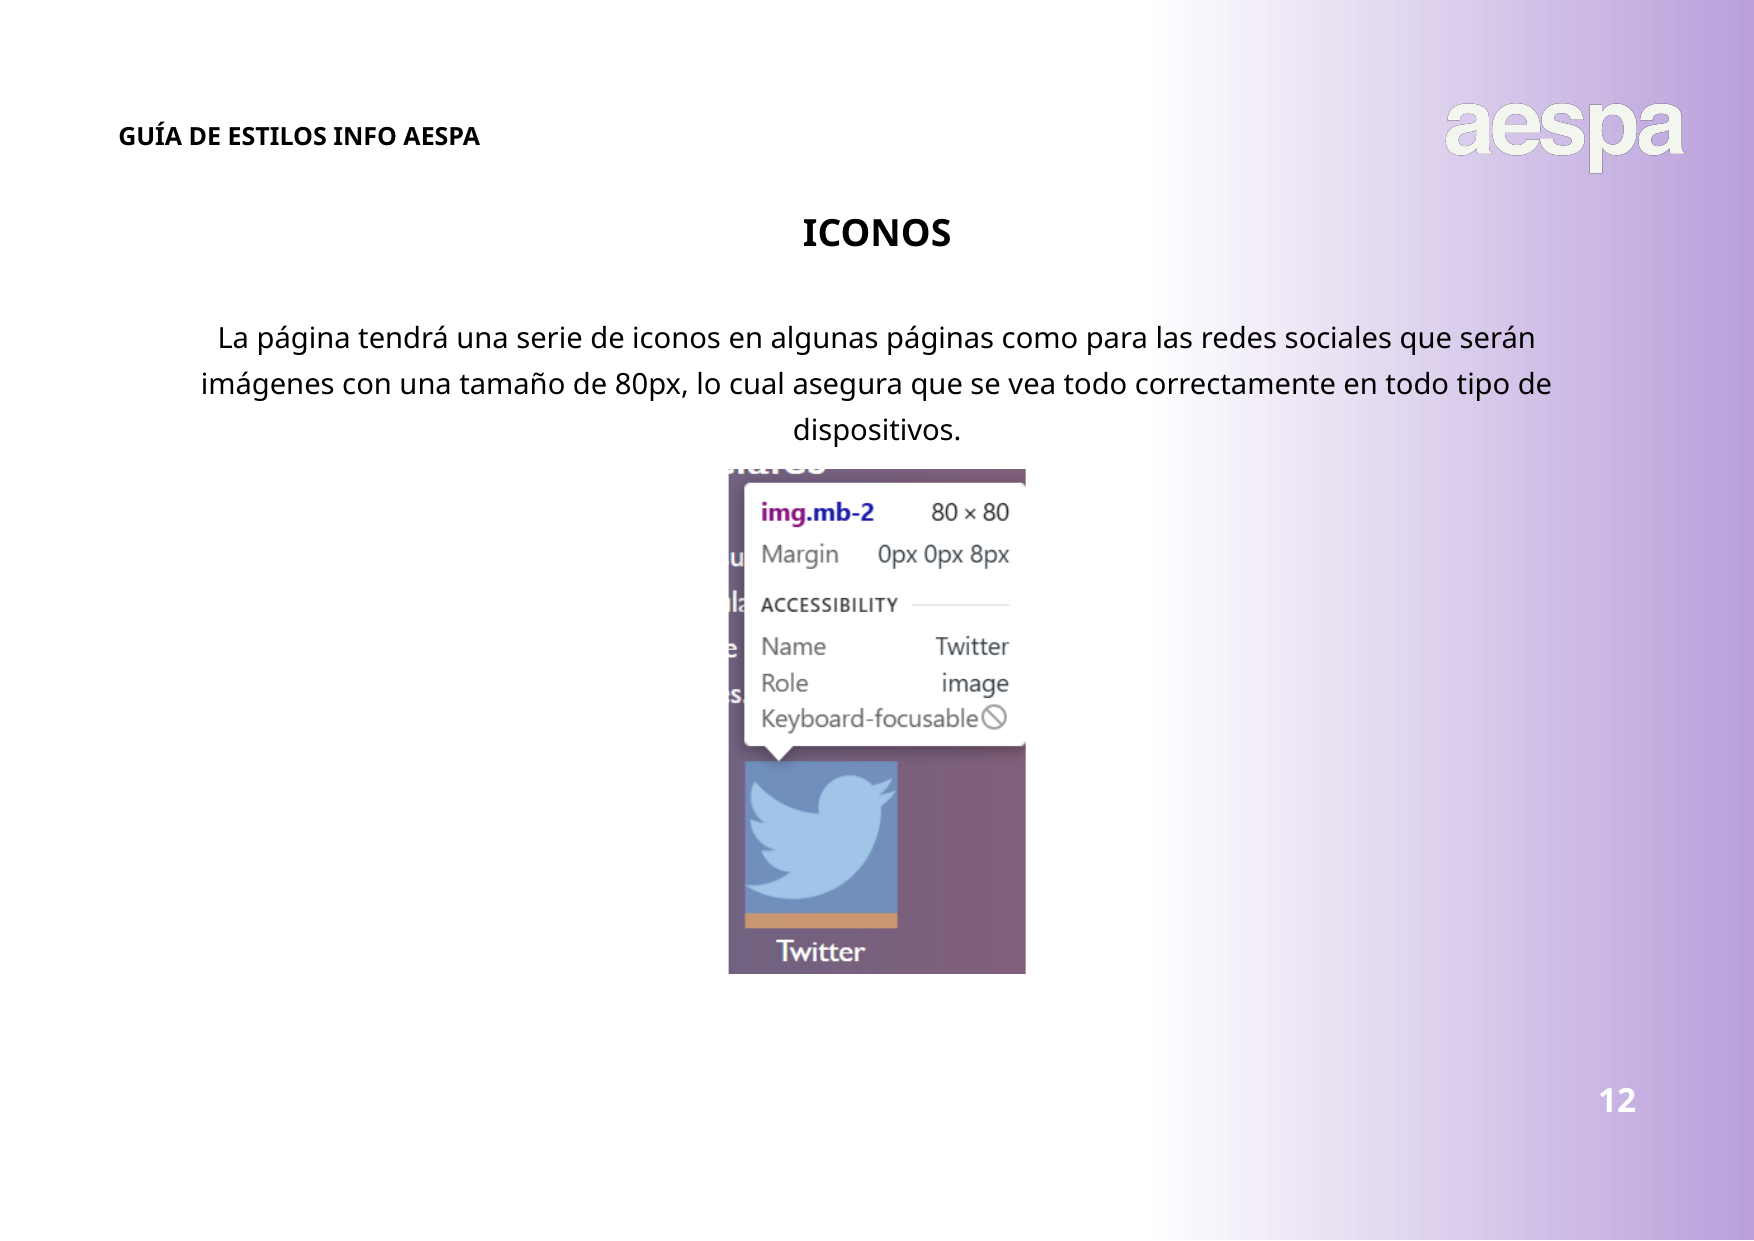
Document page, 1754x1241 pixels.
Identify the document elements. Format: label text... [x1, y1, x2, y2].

text La página tendrá una serie de iconos en algunas páginas como para las redes sociales que serán imágenes con una tamaño de 80px, lo cual asegura que se vea todo correctamente en todo tipo de dispositivos. [118, 318, 1636, 449]
picture [728, 469, 1026, 974]
subtitle ICONOS [118, 207, 1636, 258]
picture [1428, 88, 1703, 187]
